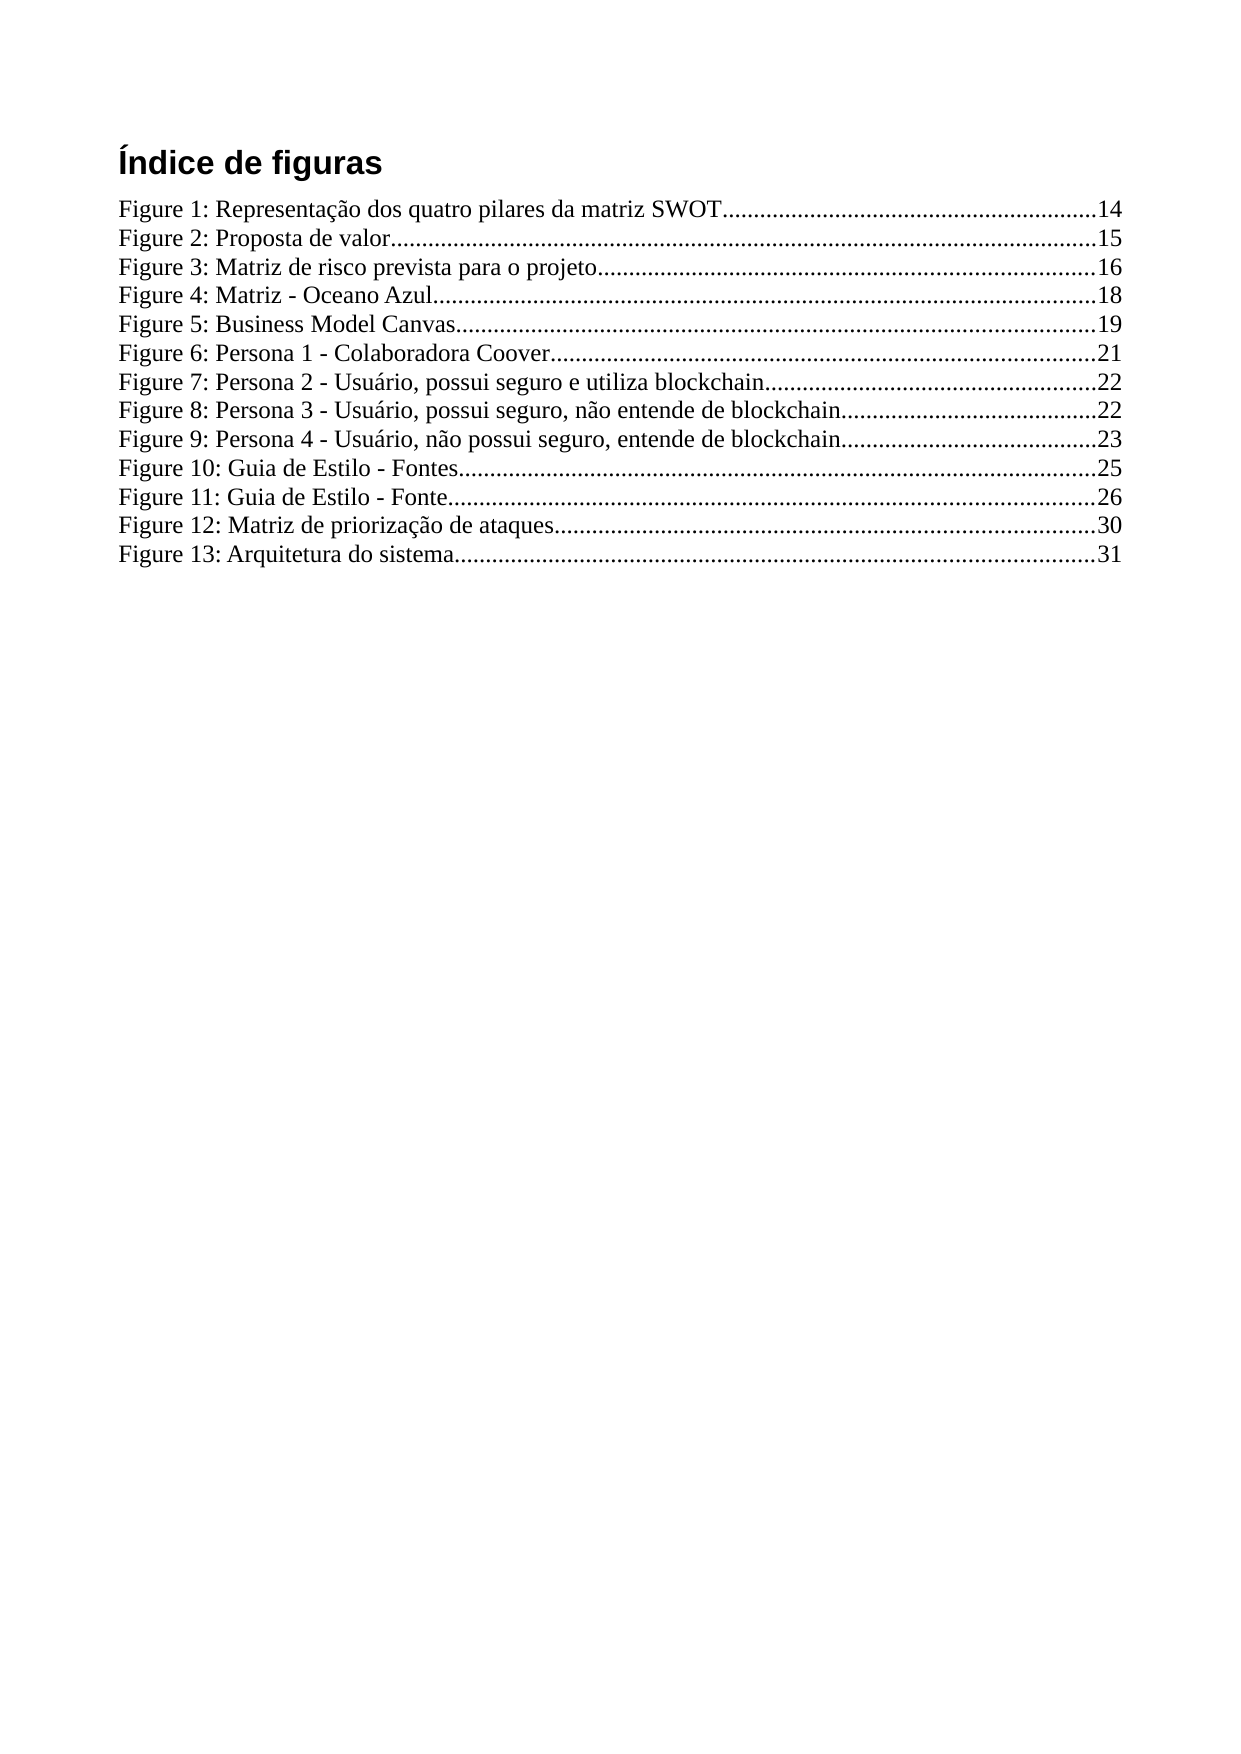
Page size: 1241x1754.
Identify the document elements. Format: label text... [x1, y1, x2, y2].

subtitle Índice de figuras [118, 143, 1122, 182]
text Figure 5: Business Model Canvas 19 [118, 309, 1122, 338]
text Figure 4: Matriz - Oceano Azul 18 [118, 280, 1122, 309]
text Figure 10: Guia de Estilo - Fontes 25 [118, 453, 1122, 482]
text Figure 7: Persona 2 - Usuário, possui seguro e utiliza blockchain 22 [118, 367, 1122, 395]
text Figure 11: Guia de Estilo - Fonte 26 [118, 482, 1122, 510]
text Figure 3: Matriz de risco prevista para o projeto 16 [118, 252, 1122, 280]
text Figure 13: Arquitetura do sistema 31 [118, 539, 1122, 568]
text Figure 1: Representação dos quatro pilares da matriz SWOT 14 [118, 194, 1122, 223]
text Figure 9: Persona 4 - Usuário, não possui seguro, entende de blockchain 23 [118, 424, 1122, 453]
text Figure 2: Proposta de valor 15 [118, 223, 1122, 252]
text Figure 12: Matriz de priorização de ataques 30 [118, 510, 1122, 539]
text Figure 6: Persona 1 - Colaboradora Coover 21 [118, 338, 1122, 367]
text Figure 8: Persona 3 - Usuário, possui seguro, não entende de blockchain 22 [118, 395, 1122, 424]
